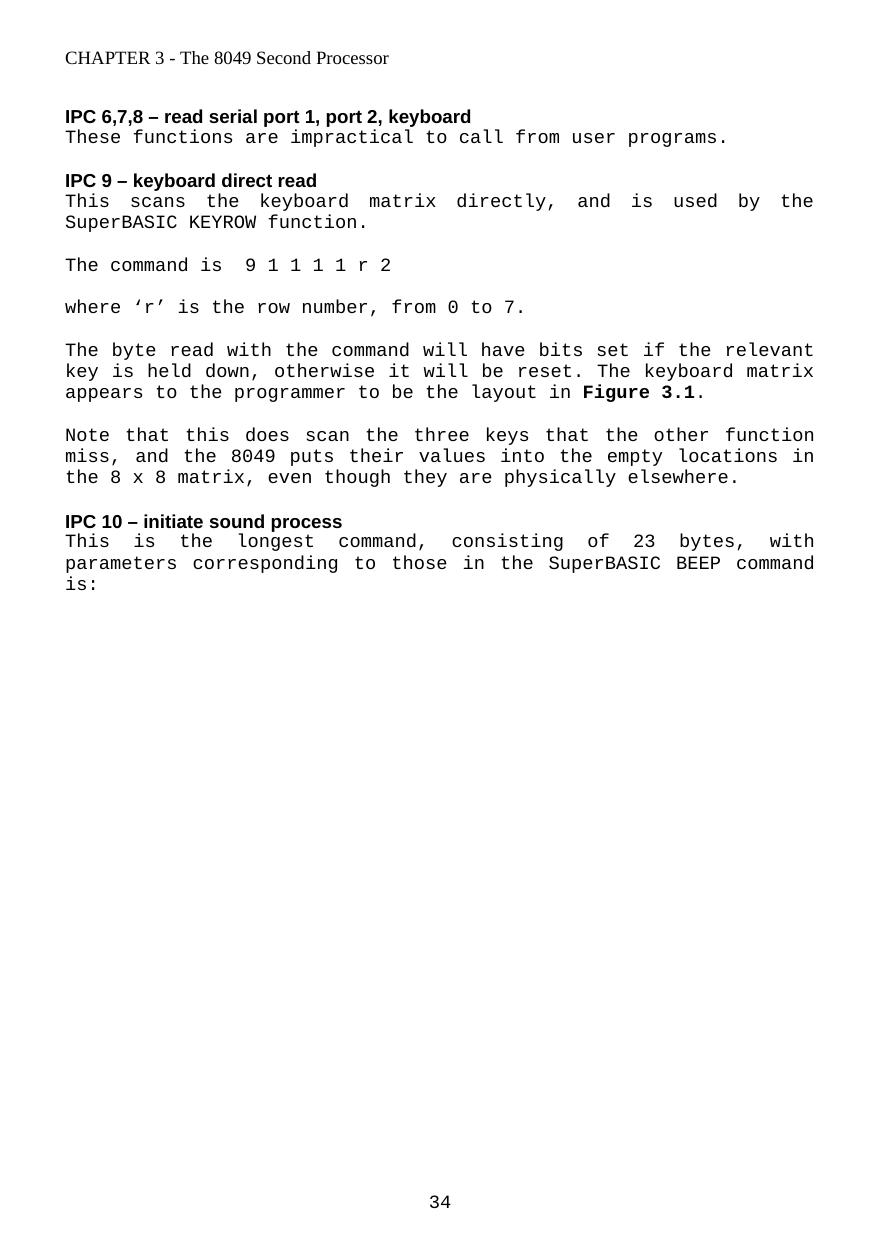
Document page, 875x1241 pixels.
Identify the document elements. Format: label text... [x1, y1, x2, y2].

text The byte read with the command will have bits set if the relevant key is held down, otherwise it will be reset. The keyboard matrix appears to the programmer to be the layout in Figure 3.1. [65, 341, 815, 404]
subtitle IPC 9 – keyboard direct read [65, 170, 815, 192]
subtitle IPC 6,7,8 – read serial port 1, port 2, keyboard [65, 106, 815, 128]
text This scans the keyboard matrix directly, and is used by the SuperBASIC KEYROW function. [65, 192, 815, 234]
text where ‘r’ is the row number, from 0 to 7. [65, 298, 815, 319]
text The command is 9 1 1 1 1 r 2 [65, 256, 815, 277]
text These functions are impractical to call from user programs. [65, 128, 815, 149]
subtitle IPC 10 – initiate sound process [65, 511, 815, 532]
text This is the longest command, consisting of 23 bytes, with parameters corresponding to those in the SuperBASIC BEEP command is: [65, 532, 815, 596]
text Note that this does scan the three keys that the other function miss, and the 8049 puts their values into the empty locations in the 8 x 8 matrix, even though they are physically elsewhere. [65, 426, 815, 489]
